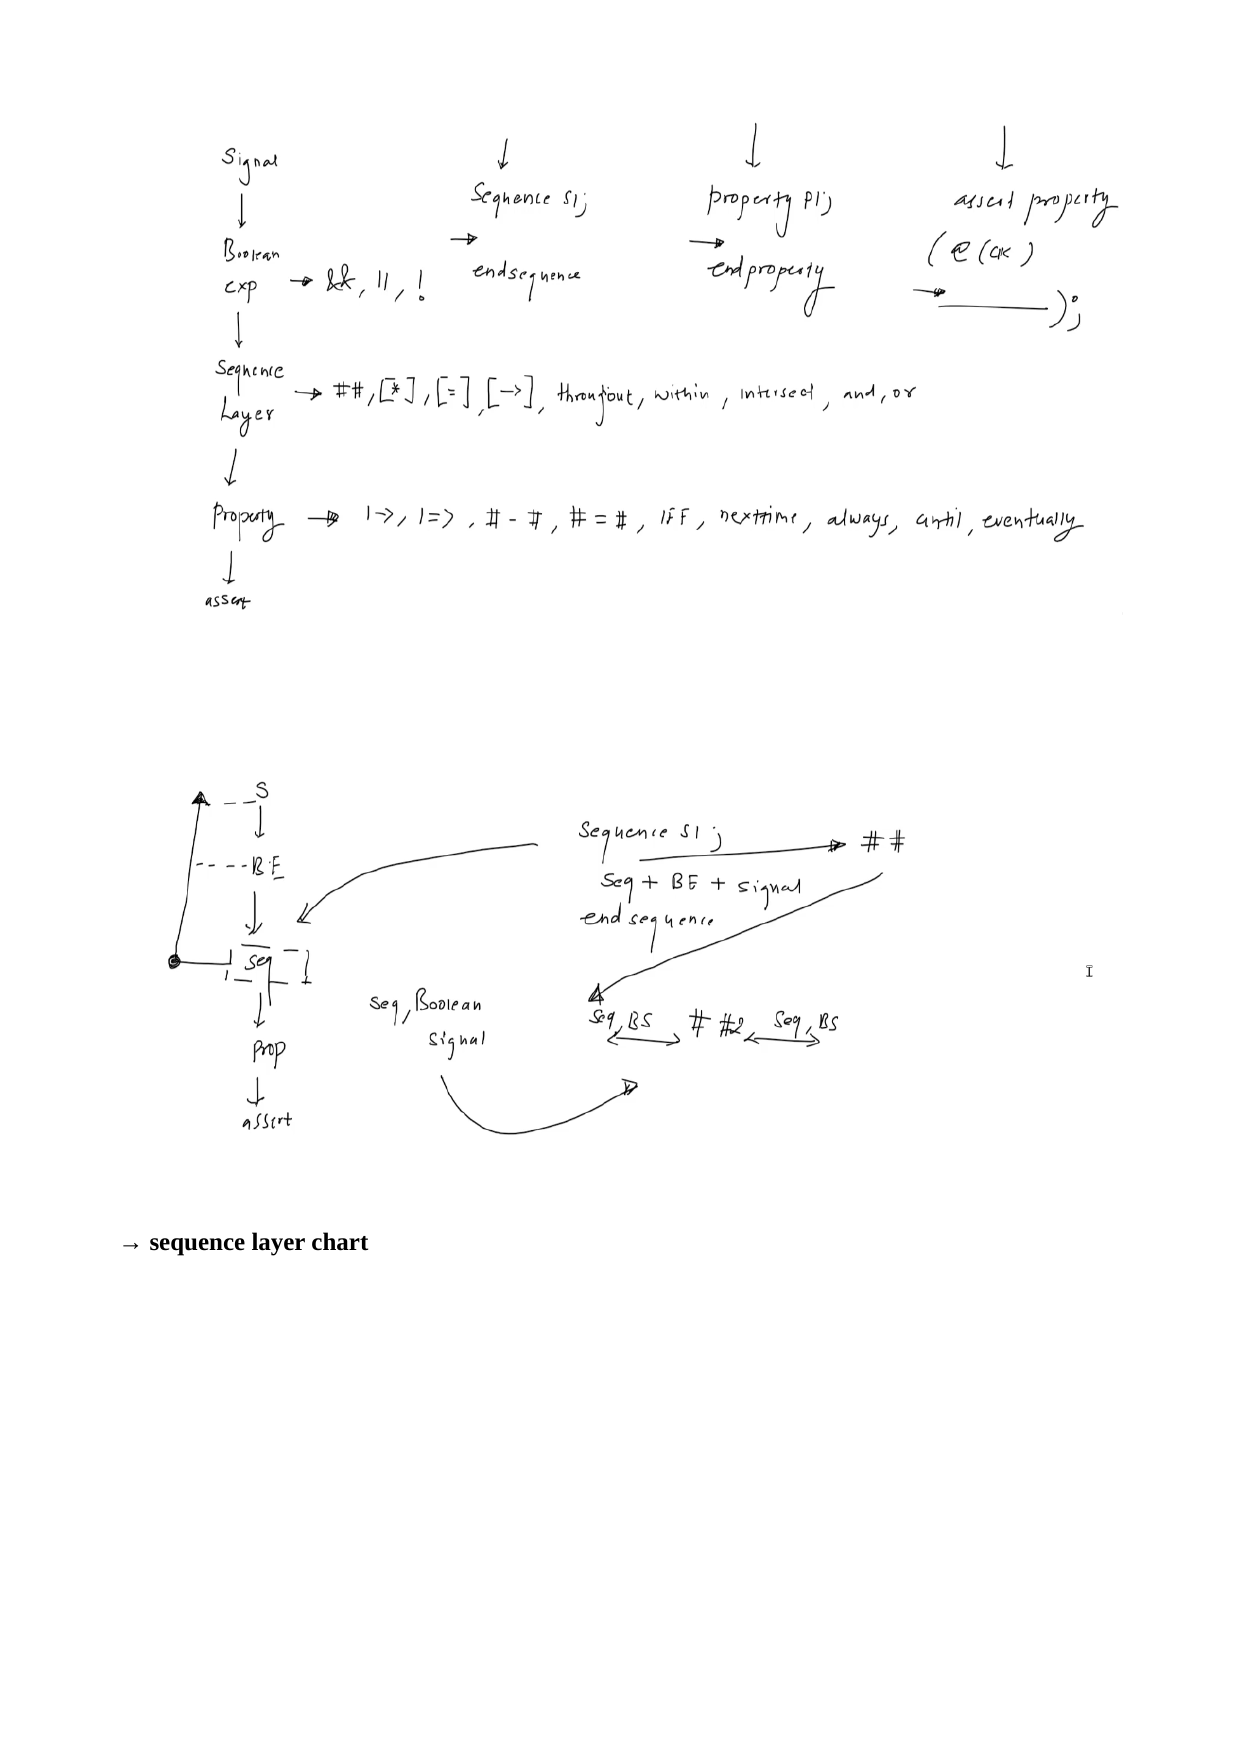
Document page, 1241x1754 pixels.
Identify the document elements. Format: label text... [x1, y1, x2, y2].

picture [118, 701, 1123, 1198]
text → sequence layer chart [118, 1198, 1122, 1255]
picture [118, 118, 1123, 615]
